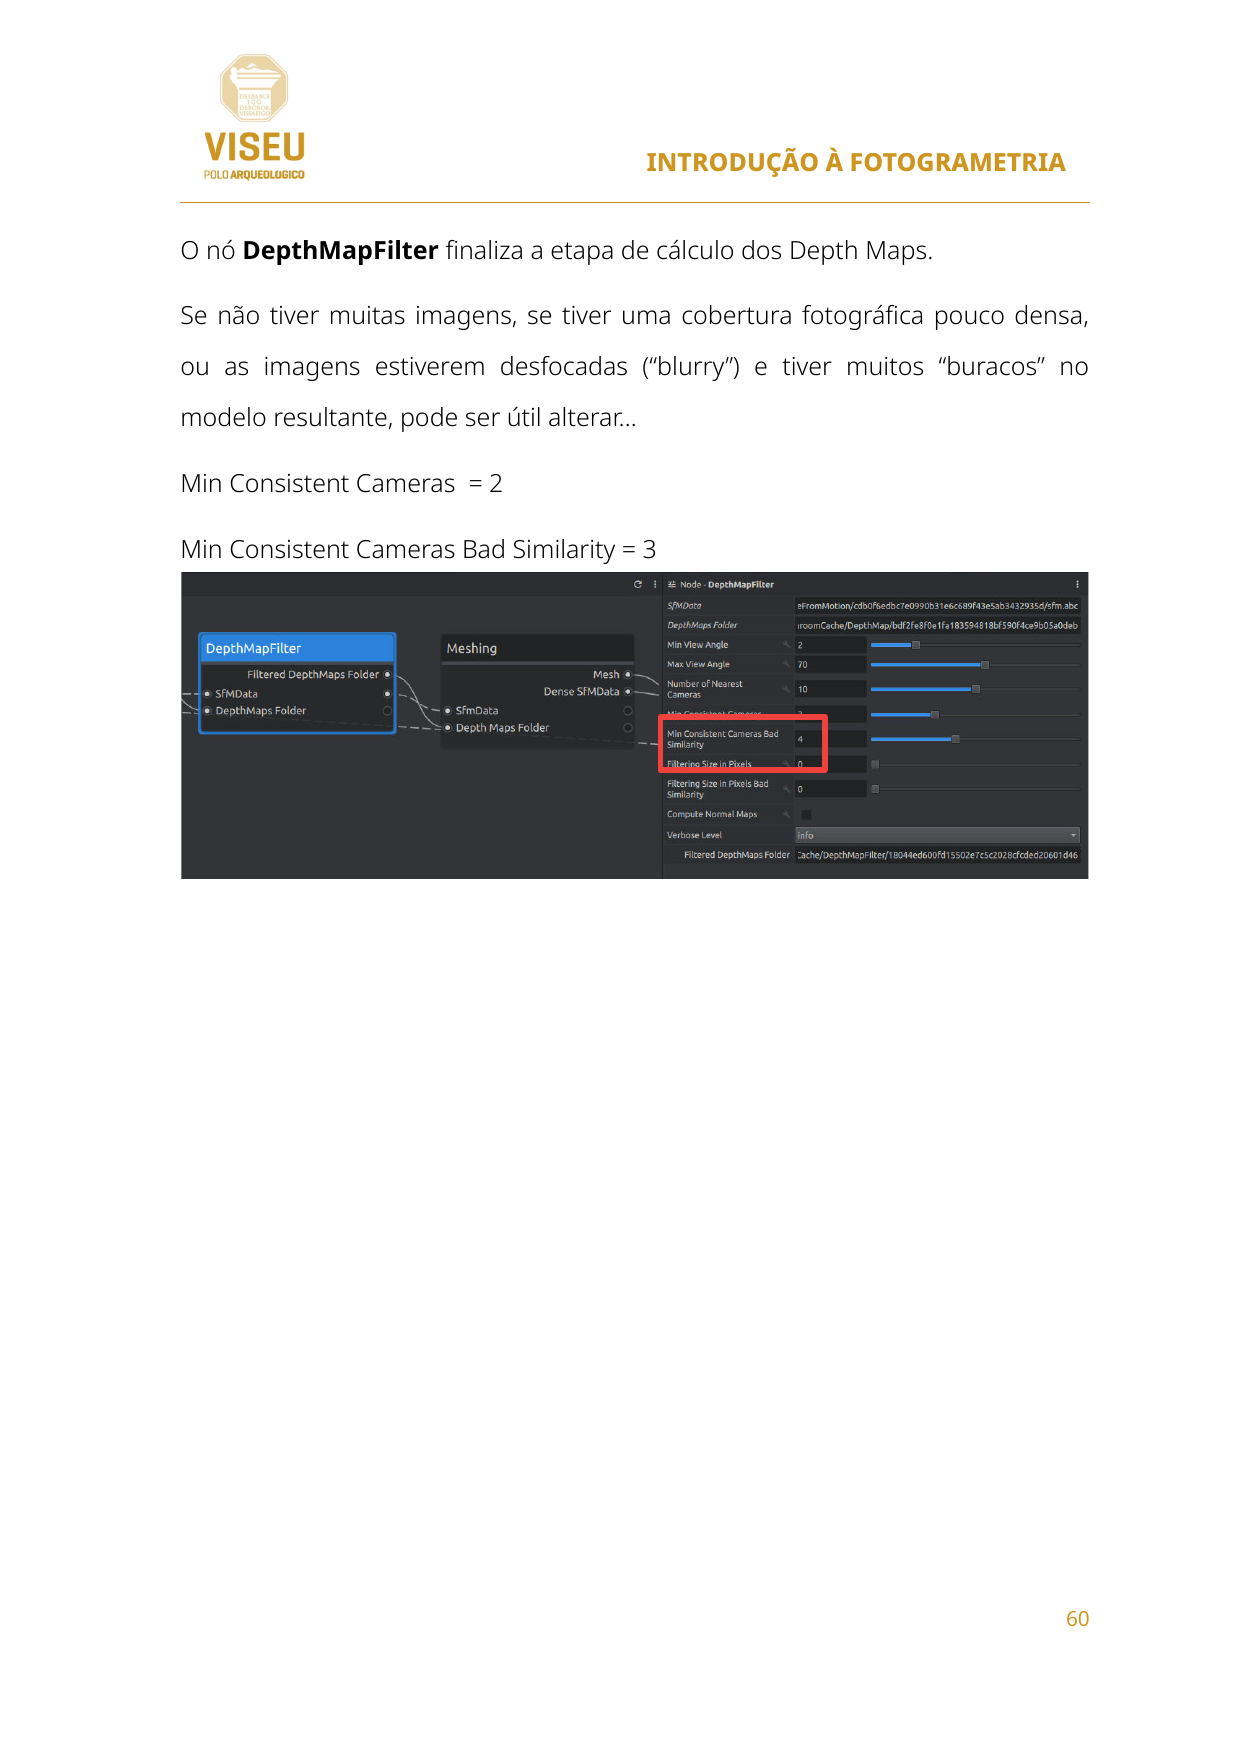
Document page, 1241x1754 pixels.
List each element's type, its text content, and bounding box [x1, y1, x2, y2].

text Se não tiver muitas imagens, se tiver uma cobertura fotográfica pouco densa, ou as imagens estiverem desfocadas (“blurry”) e tiver muitos “buracos” no modelo resultante, pode ser útil alterar… [180, 298, 1090, 434]
text Min Consistent Cameras Bad Similarity = 3 [180, 531, 1090, 565]
text Min Consistent Cameras = 2 [180, 466, 1090, 500]
text O nó DepthMapFilter finaliza a etapa de cálculo dos Depth Maps. [180, 232, 1090, 266]
picture [181, 572, 1089, 879]
